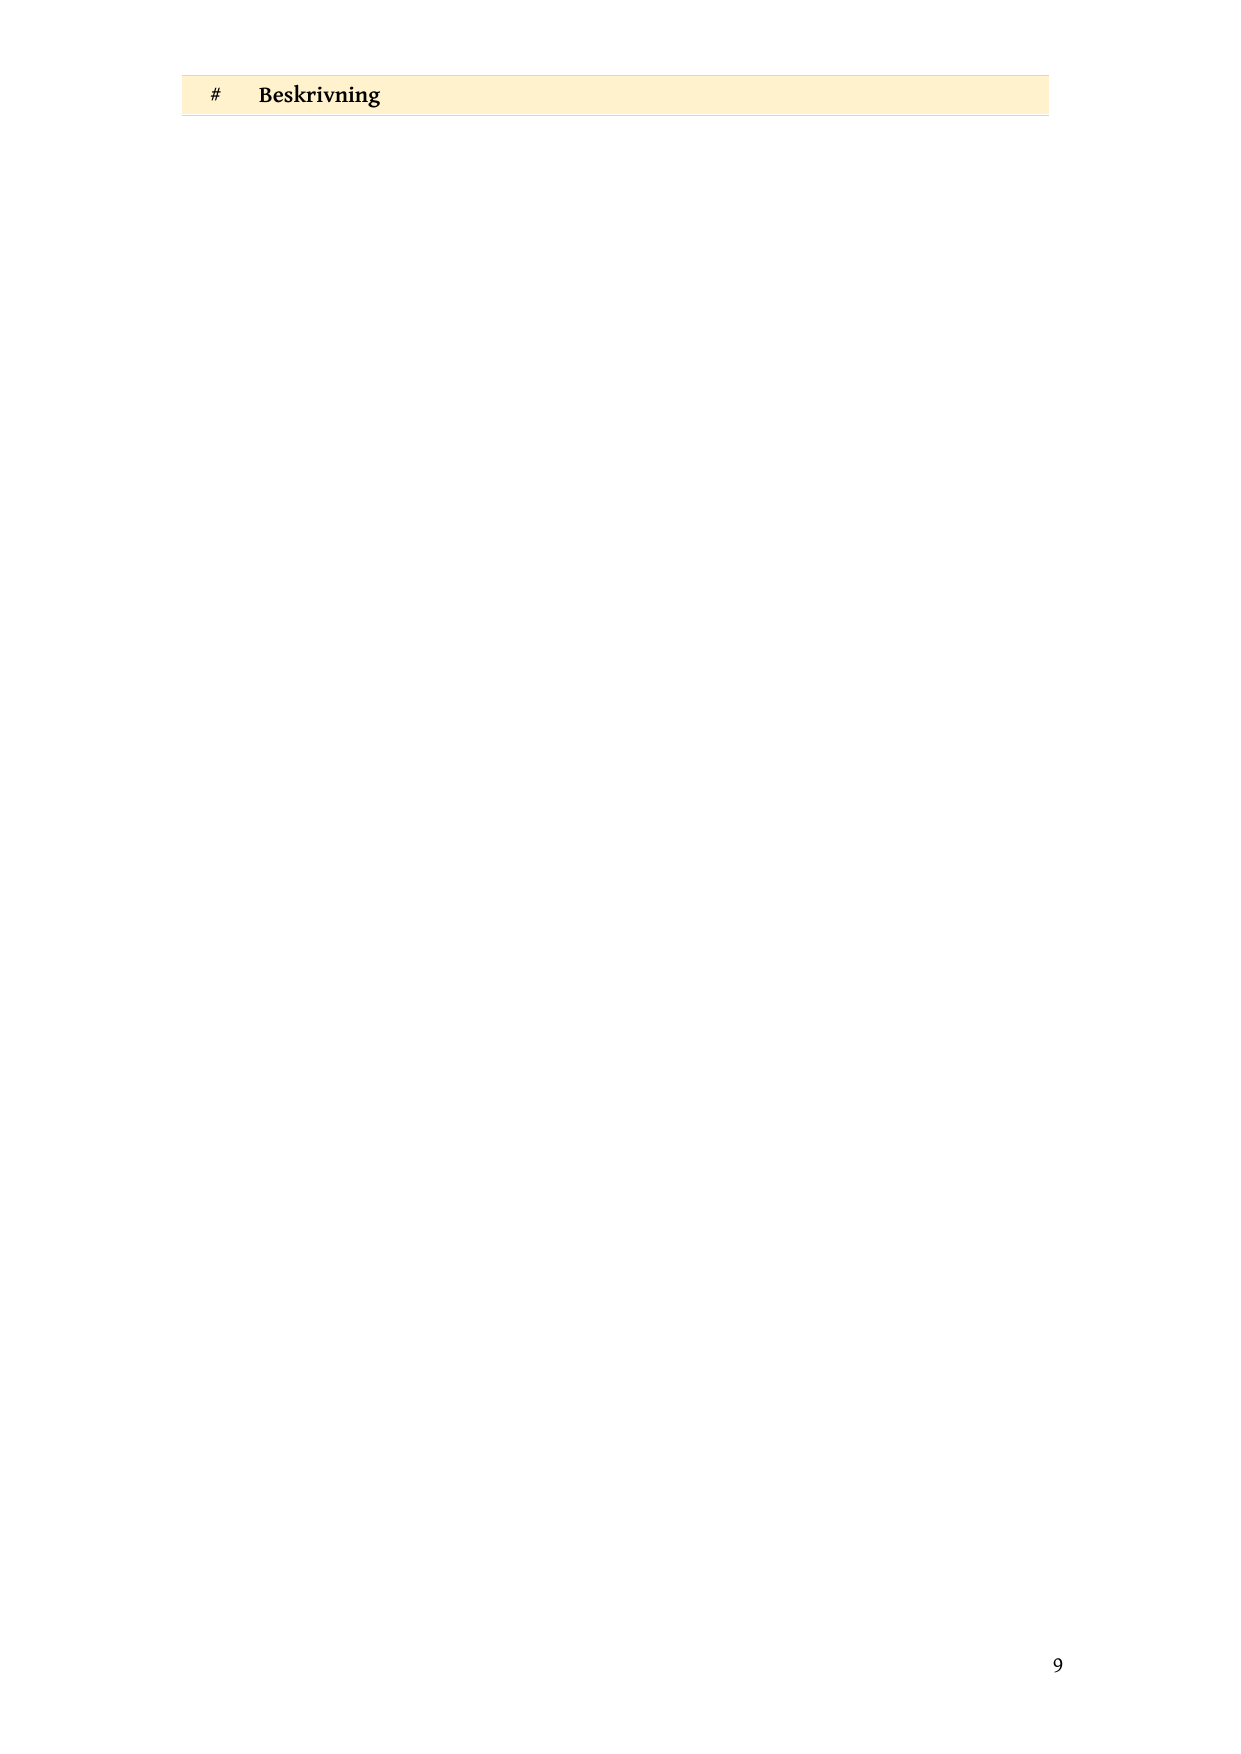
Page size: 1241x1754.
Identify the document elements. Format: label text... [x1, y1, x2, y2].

table_header Beskrivning [248, 76, 1049, 114]
table_header # [182, 76, 248, 114]
